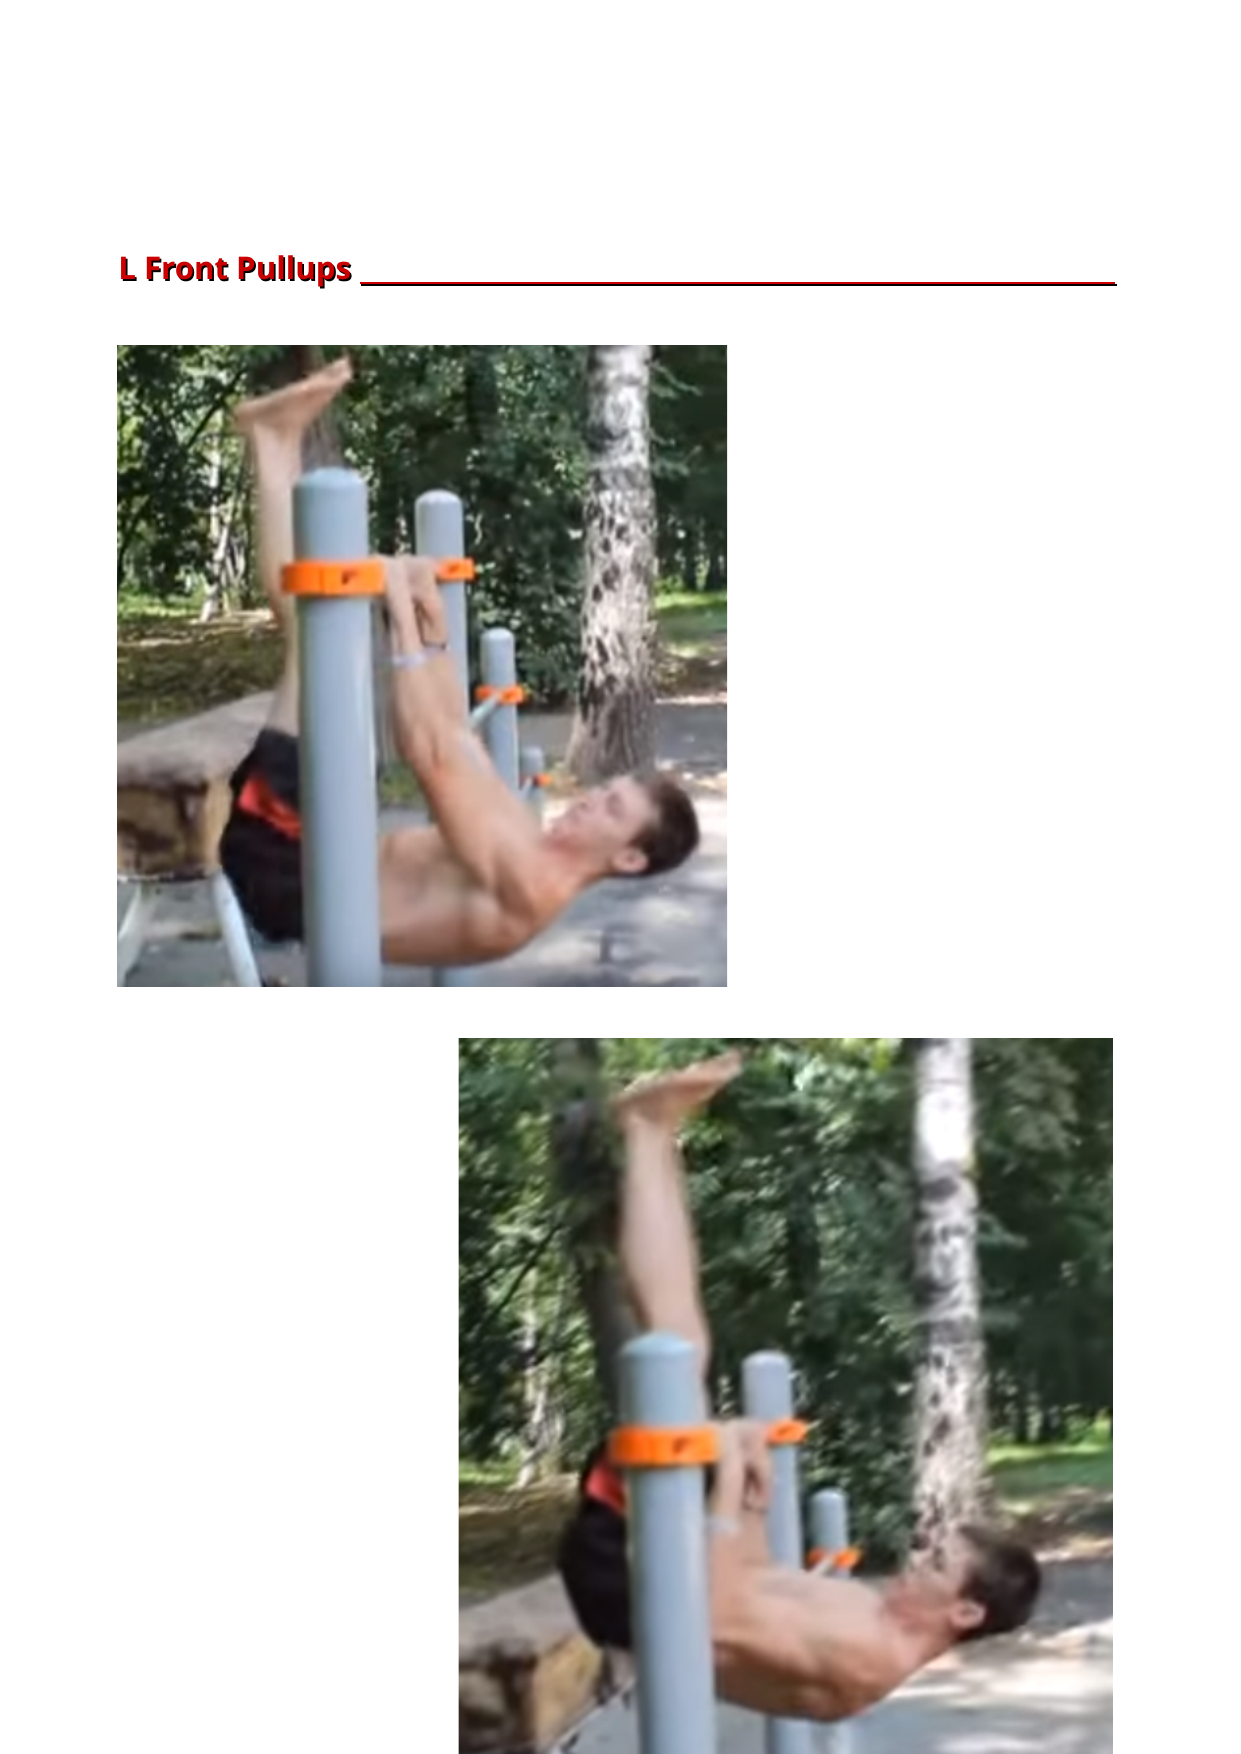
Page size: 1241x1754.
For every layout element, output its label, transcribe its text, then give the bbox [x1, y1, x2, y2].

text L Front Pullups [118, 246, 1122, 288]
picture [458, 1038, 1113, 1754]
picture [117, 345, 728, 987]
